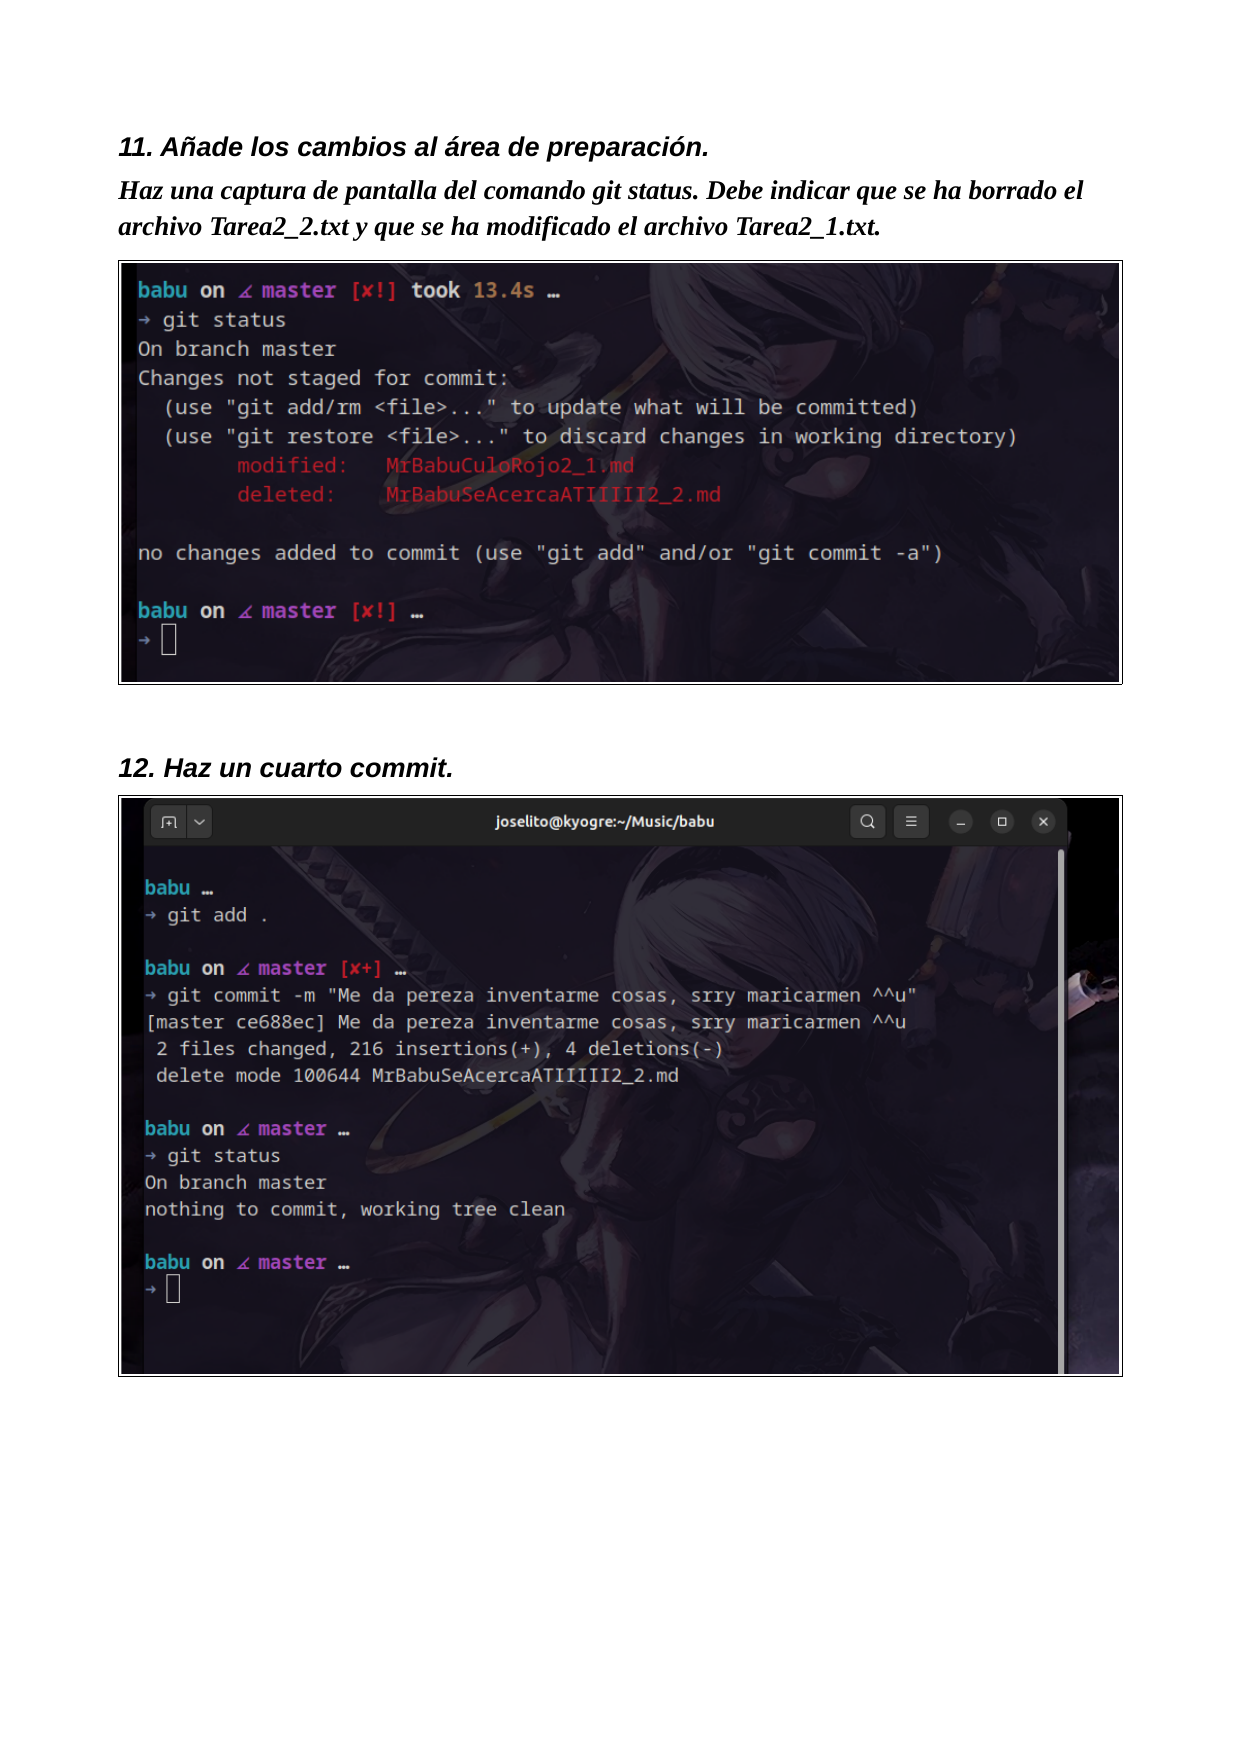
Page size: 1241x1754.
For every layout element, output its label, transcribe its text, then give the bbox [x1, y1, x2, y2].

text Haz una captura de pantalla del comando git status. Debe indicar que se ha borrado el archivo Tarea2_2.txt y que se ha modificado el archivo Tarea2_1.txt. [118, 174, 1122, 241]
picture [121, 263, 1119, 682]
picture [121, 798, 1119, 1374]
subtitle 12. Haz un cuarto commit. [118, 752, 1122, 783]
subtitle 11. Añade los cambios al área de preparación. [118, 131, 1122, 162]
